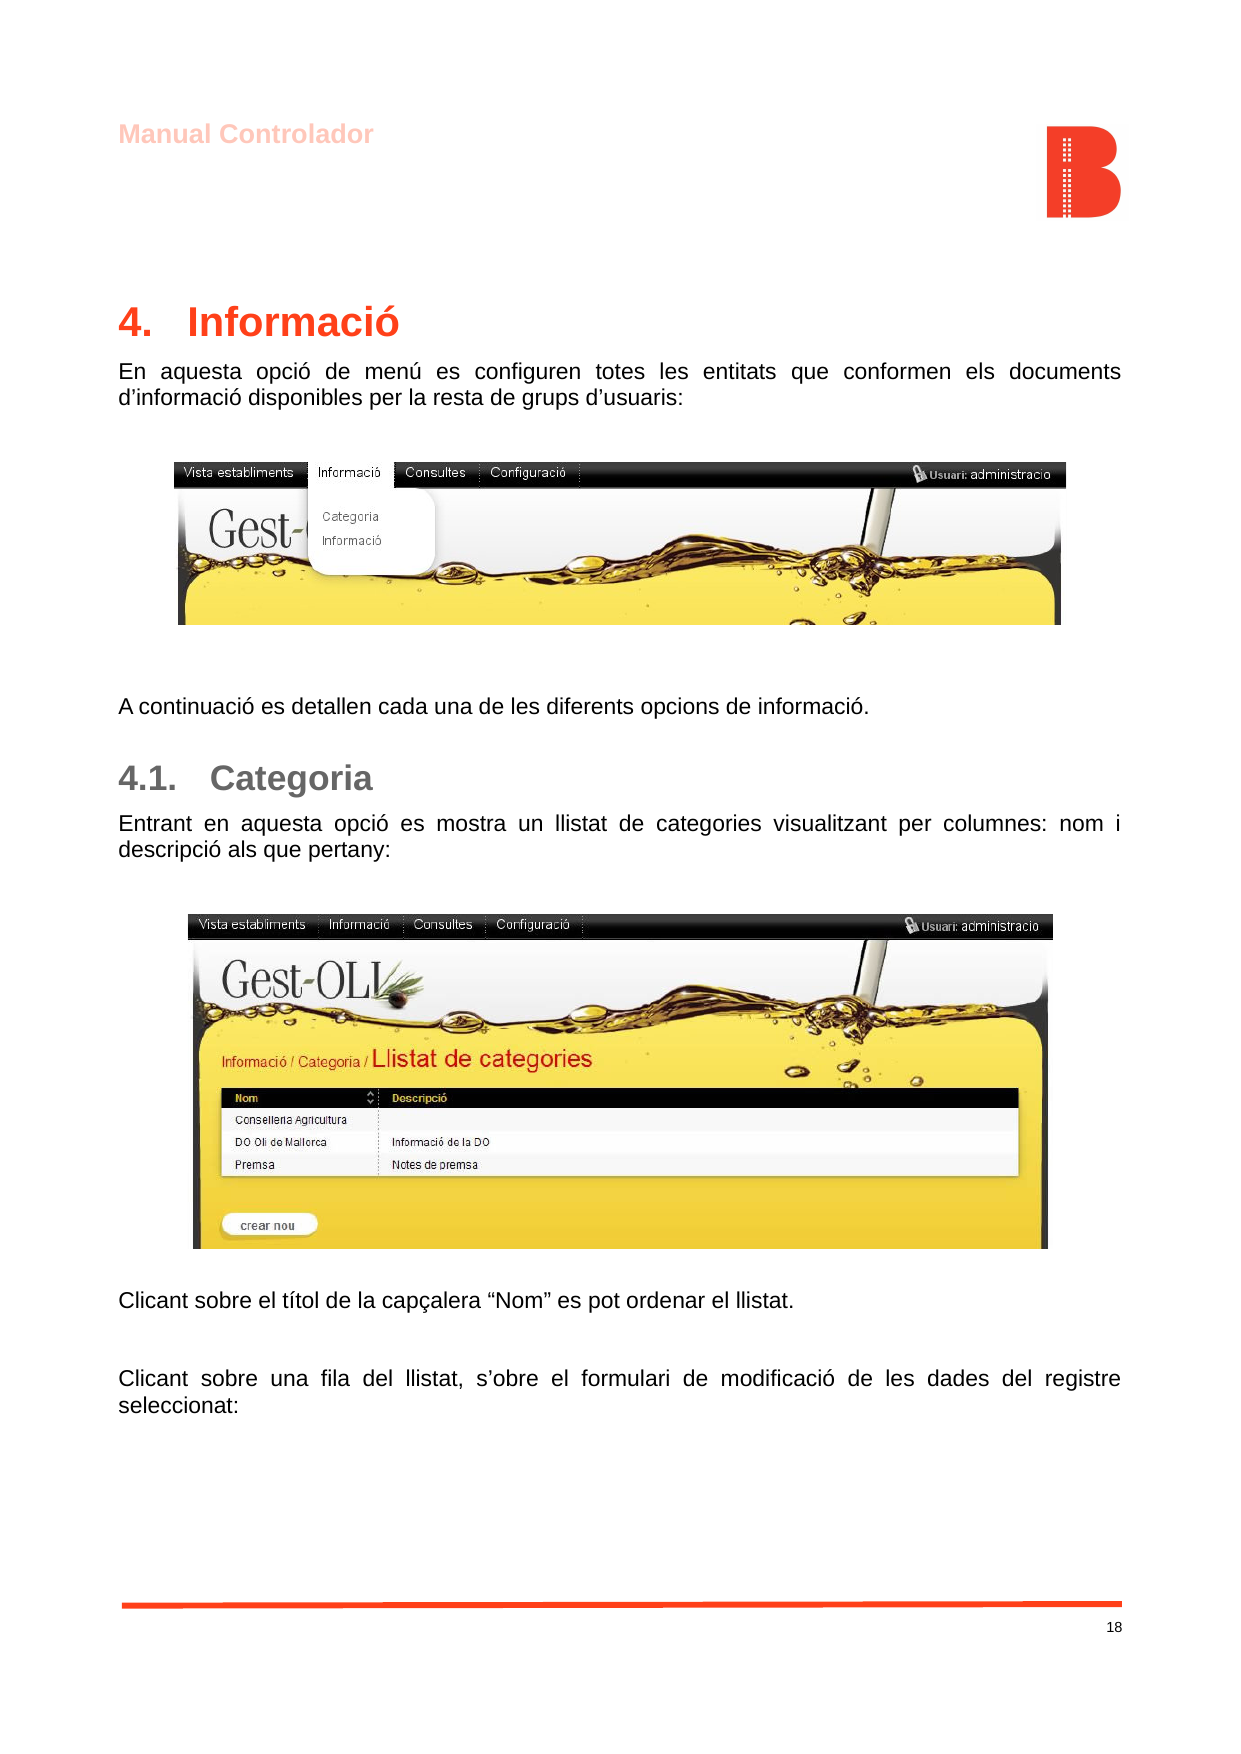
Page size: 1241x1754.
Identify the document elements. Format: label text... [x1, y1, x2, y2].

picture [174, 462, 1067, 625]
text A continuació es detallen cada una de les diferents opcions de informació. [118, 693, 1122, 719]
subtitle Categoria [118, 757, 1122, 798]
subtitle Informació [118, 298, 1122, 346]
text Entrant en aquesta opció es mostra un llistat de categories visualitzant per columnes: nom i descripció als que pertany: [118, 810, 1122, 863]
text Clicant sobre una fila del llistat, s’obre el formulari de modificació de les dades del registre seleccionat: [118, 1365, 1122, 1418]
picture [1036, 124, 1130, 221]
text En aquesta opció de menú es configuren totes les entitats que conformen els documents d’informació disponibles per la resta de grups d’usuaris: [118, 358, 1122, 411]
picture [187, 914, 1053, 1249]
text Clicant sobre el títol de la capçalera “Nom” es pot ordenar el llistat. [118, 1287, 1122, 1314]
